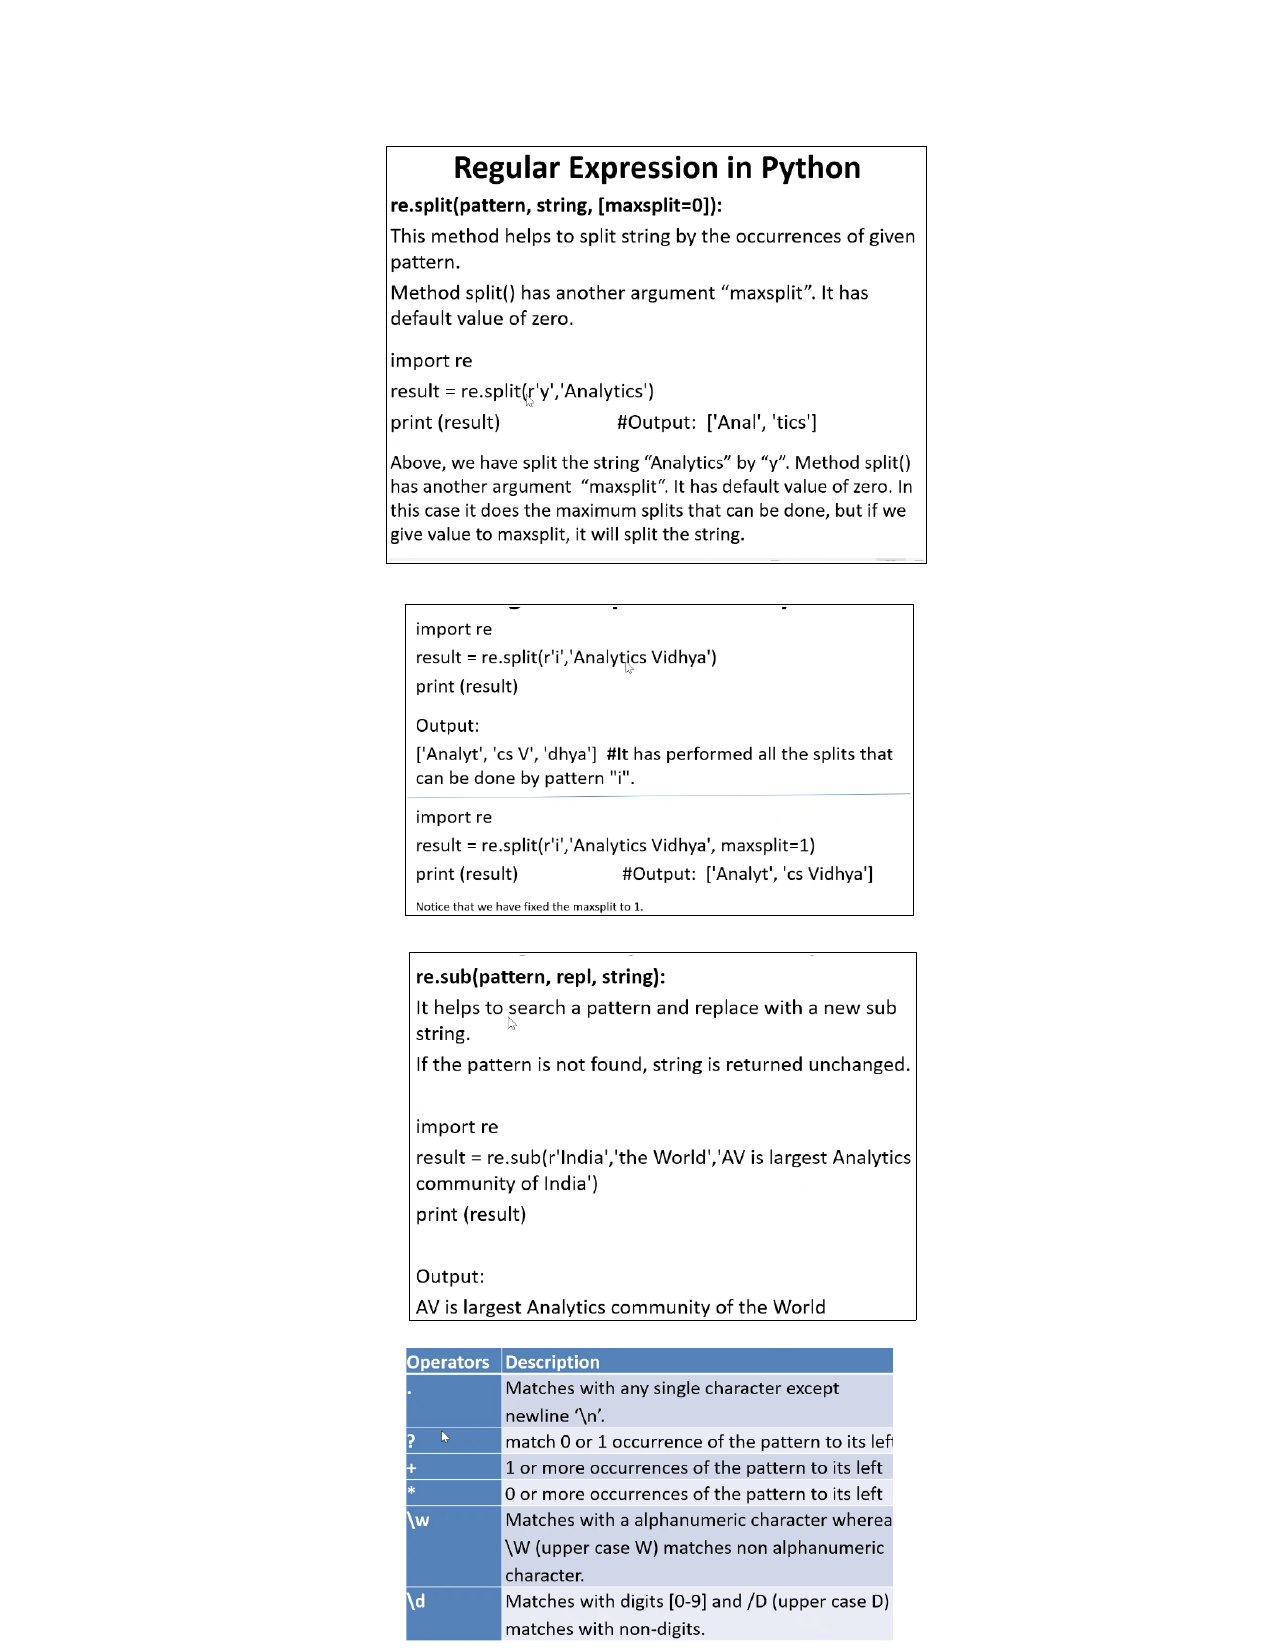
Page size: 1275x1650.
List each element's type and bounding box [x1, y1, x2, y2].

picture [412, 955, 913, 1317]
picture [388, 148, 924, 561]
picture [406, 1348, 893, 1644]
picture [407, 607, 911, 913]
